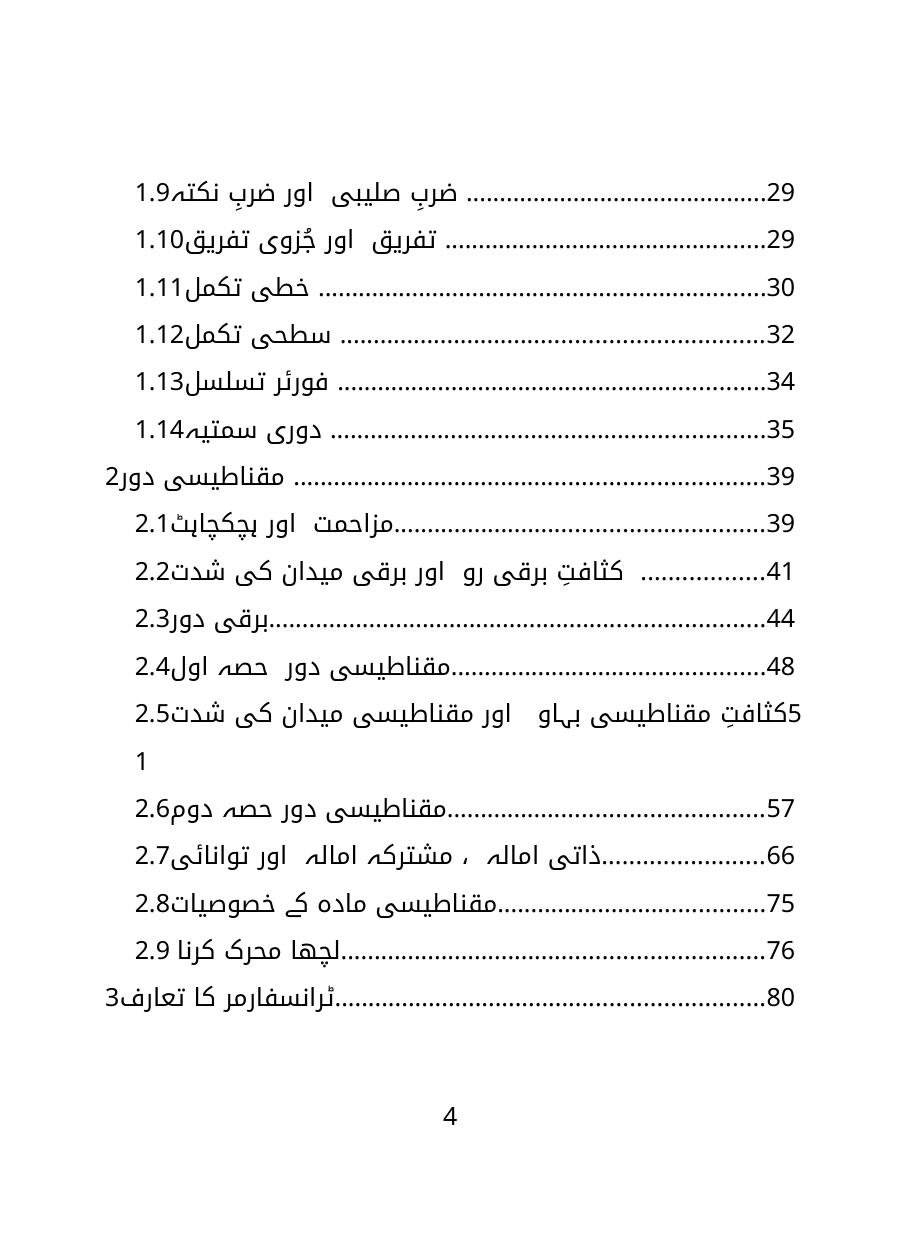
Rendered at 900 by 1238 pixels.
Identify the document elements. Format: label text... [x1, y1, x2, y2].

text 2.6مقناطیسی دور حصہ دوم 57 [134, 785, 795, 833]
text 2.7ذاتی امالہ ، مشترکہ امالہ اور توانائی 66 [134, 833, 795, 880]
text 1.9ضربِ صلیبی اور ضربِ نکتہ 29 [134, 169, 795, 216]
text 1.12سطحی تکمل 32 [134, 311, 795, 359]
text 2.4مقناطیسی دور حصہ اول 48 [134, 643, 795, 690]
text 2.5کثافتِ مقناطیسی بہاو اور مقناطیسی میدان کی شدت 51 [134, 690, 795, 785]
text 2مقناطیسی دور 39 [105, 453, 795, 501]
text 1.14دوری سمتیہ 35 [134, 406, 795, 453]
text 1.10تفریق اور جُزوی تفریق 29 [134, 216, 795, 264]
text 2.8مقناطیسی مادہ کے خصوصیات 75 [134, 880, 795, 927]
text 1.11خطی تکمل 30 [134, 264, 795, 311]
text 1.13فورئر تسلسل 34 [134, 359, 795, 406]
text 2.1مزاحمت اور ہچکچاہٹ 39 [134, 501, 795, 548]
text 2.2کثافتِ برقی رو اور برقی میدان کی شدت 41 [134, 548, 795, 596]
text 3ٹرانسفارمر کا تعارف 80 [105, 975, 795, 1022]
text 2.9 لچھا محرک کرنا 76 [134, 927, 795, 975]
text 2.3برقی دور 44 [134, 596, 795, 643]
